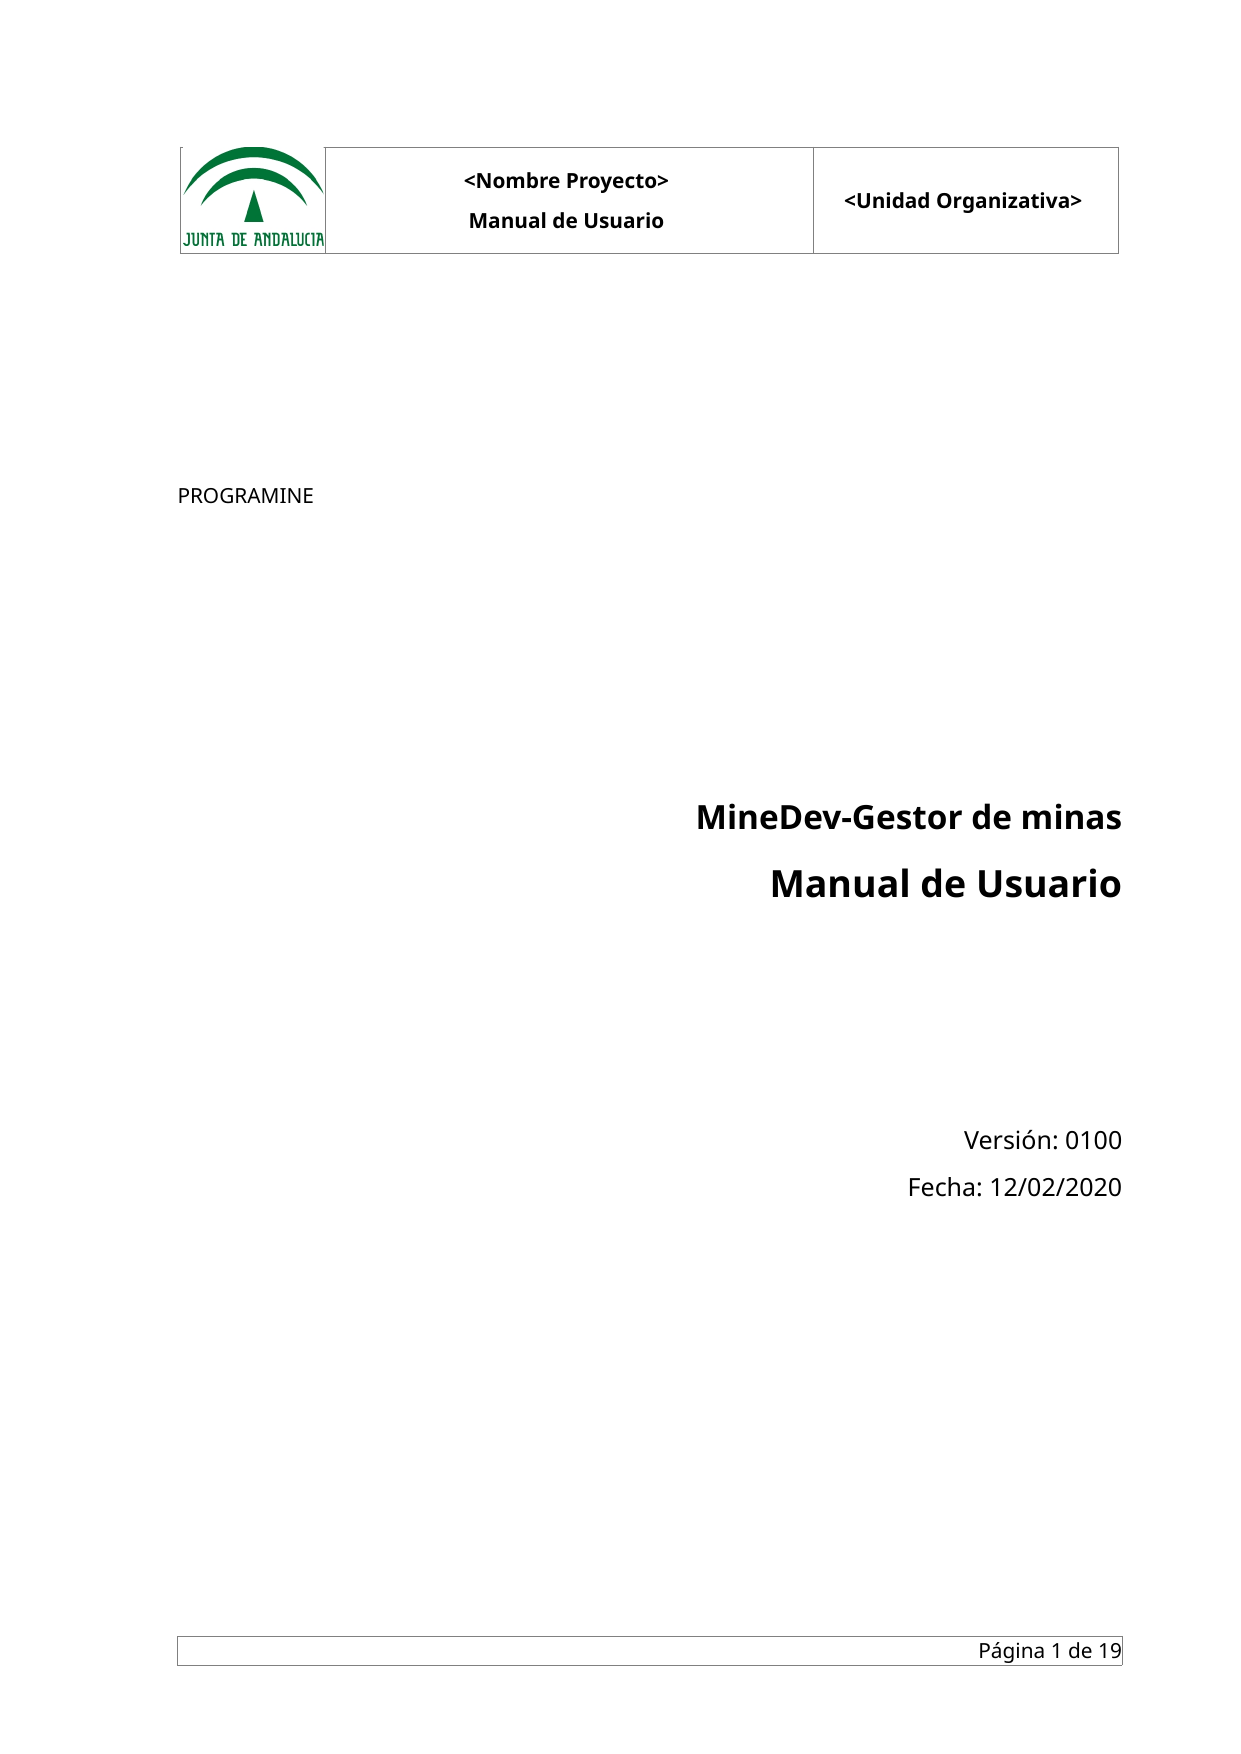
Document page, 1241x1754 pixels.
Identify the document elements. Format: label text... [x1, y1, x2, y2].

text PROGRAMINE [177, 481, 1122, 509]
text Fecha: 12/02/2020 [177, 1169, 1122, 1203]
text Versión: 0100 [177, 1123, 1122, 1157]
text Manual de Usuario [177, 857, 1122, 908]
text MineDev-Gestor de minas [177, 794, 1122, 839]
